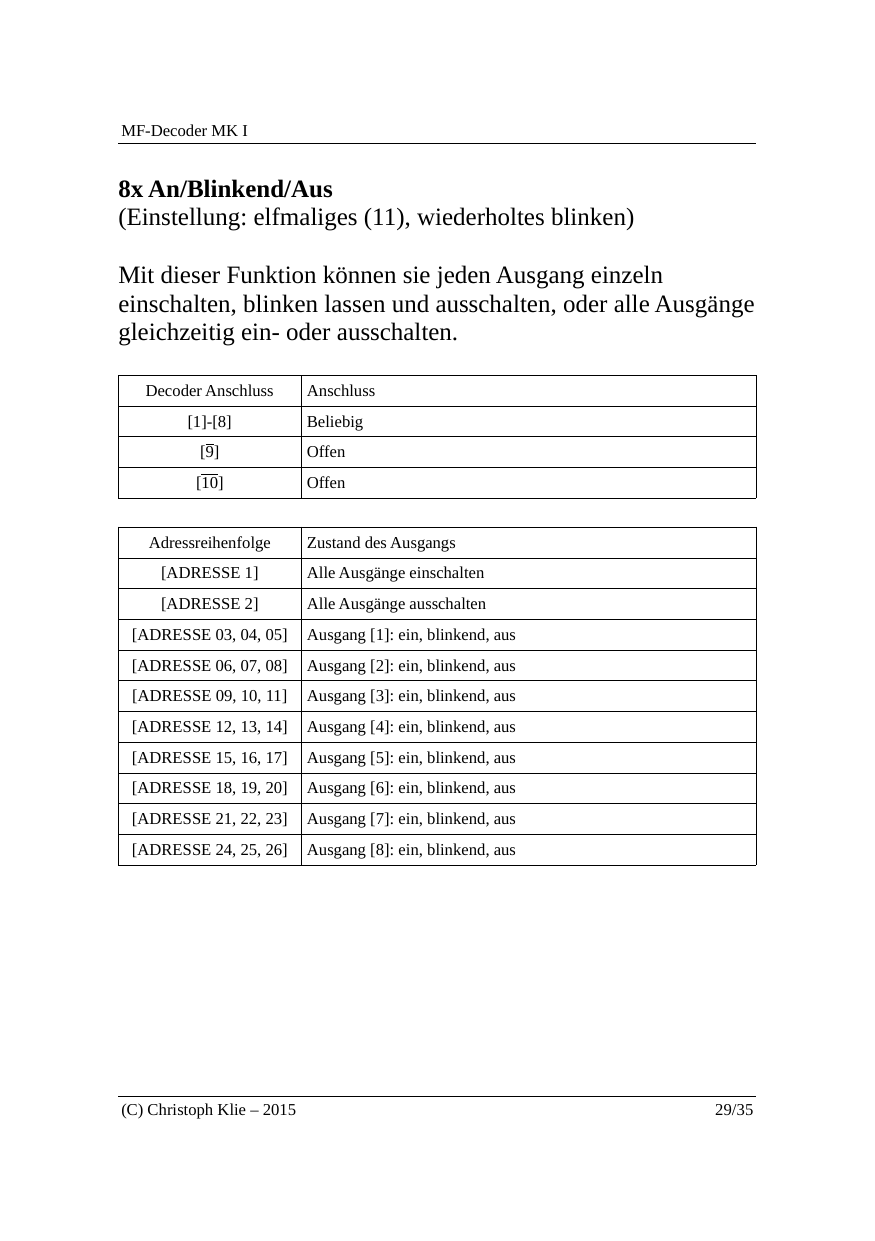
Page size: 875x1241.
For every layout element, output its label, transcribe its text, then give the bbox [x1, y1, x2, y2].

table_cell Ausgang [3]: ein, blinkend, aus [302, 681, 756, 711]
table_cell Ausgang [2]: ein, blinkend, aus [302, 651, 756, 680]
table_cell [ADRESSE 18, 19, 20] [119, 774, 301, 803]
table_cell Ausgang [5]: ein, blinkend, aus [302, 743, 756, 772]
table_cell Alle Ausgänge ausschalten [302, 589, 756, 619]
table_cell Ausgang [6]: ein, blinkend, aus [302, 774, 756, 803]
table_cell [9] [119, 437, 301, 467]
table_cell Alle Ausgänge einschalten [302, 559, 756, 588]
table_cell Offen [302, 437, 756, 467]
table_header Adressreihenfolge [119, 528, 301, 557]
text Mit dieser Funktion können sie jeden Ausgang einzeln einschalten, blinken lassen und ausschalten, oder alle Ausgänge gleichzeitig ein- oder ausschalten. [118, 260, 756, 346]
table_cell Beliebig [302, 407, 756, 436]
table_cell [10] [119, 468, 301, 498]
table_cell [ADRESSE 15, 16, 17] [119, 743, 301, 772]
text (Einstellung: elfmaliges (11), wiederholtes blinken) [118, 202, 756, 231]
table_cell [ADRESSE 24, 25, 26] [119, 835, 301, 865]
table_cell [ADRESSE 06, 07, 08] [119, 651, 301, 680]
table_cell [ADRESSE 09, 10, 11] [119, 681, 301, 711]
table_header Decoder Anschluss [119, 376, 301, 406]
table_cell Ausgang [8]: ein, blinkend, aus [302, 835, 756, 865]
table_cell [ADRESSE 1] [119, 559, 301, 588]
table_cell [ADRESSE 2] [119, 589, 301, 619]
table_header Zustand des Ausgangs [302, 528, 756, 557]
table_cell [ADRESSE 03, 04, 05] [119, 620, 301, 649]
text 8x An/Blinkend/Aus [118, 174, 756, 202]
table_cell Ausgang [1]: ein, blinkend, aus [302, 620, 756, 649]
table_cell Offen [302, 468, 756, 498]
table_cell [ADRESSE 12, 13, 14] [119, 712, 301, 742]
table_cell [1]-[8] [119, 407, 301, 436]
table_header Anschluss [302, 376, 756, 406]
table_cell Ausgang [4]: ein, blinkend, aus [302, 712, 756, 742]
table_cell Ausgang [7]: ein, blinkend, aus [302, 804, 756, 834]
table_cell [ADRESSE 21, 22, 23] [119, 804, 301, 834]
